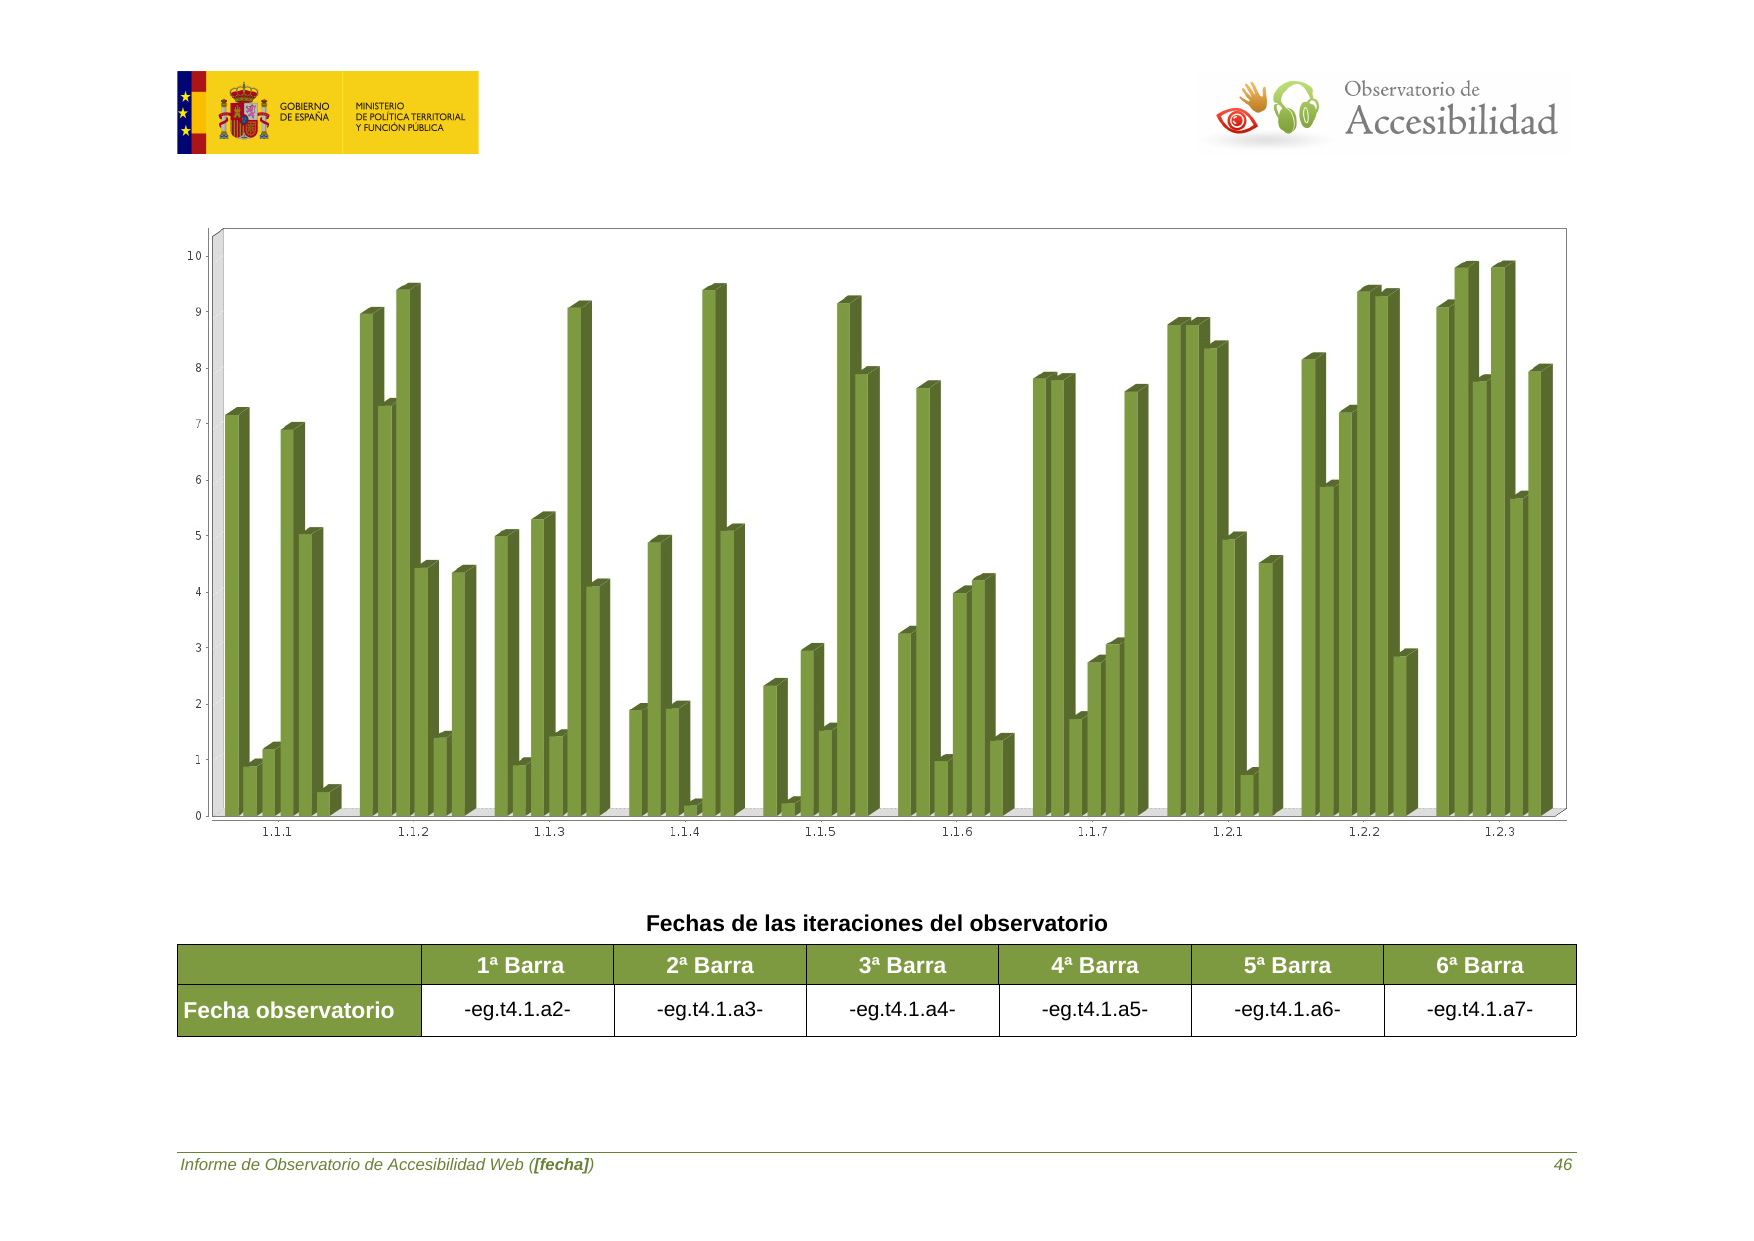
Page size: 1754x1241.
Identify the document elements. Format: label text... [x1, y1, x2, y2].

text Fechas de las iteraciones del observatorio [177, 910, 1577, 937]
table_cell -eg.t4.1.a5- [1000, 985, 1191, 1036]
picture [1196, 72, 1572, 154]
table_header 2ª Barra [614, 945, 806, 984]
picture [177, 218, 1577, 844]
table_header 6ª Barra [1384, 945, 1576, 984]
table_header 1ª Barra [422, 945, 613, 984]
table_cell -eg.t4.1.a7- [1385, 985, 1576, 1036]
table_header 3ª Barra [807, 945, 998, 984]
table_header 5ª Barra [1192, 945, 1383, 984]
picture [177, 71, 479, 154]
table_header 4ª Barra [999, 945, 1191, 984]
table_cell -eg.t4.1.a3- [615, 985, 806, 1036]
table_header [178, 945, 421, 984]
table_cell -eg.t4.1.a2- [422, 985, 614, 1036]
table_cell -eg.t4.1.a4- [807, 985, 999, 1036]
table_cell -eg.t4.1.a6- [1192, 985, 1384, 1036]
table_cell Fecha observatorio [178, 985, 421, 1036]
